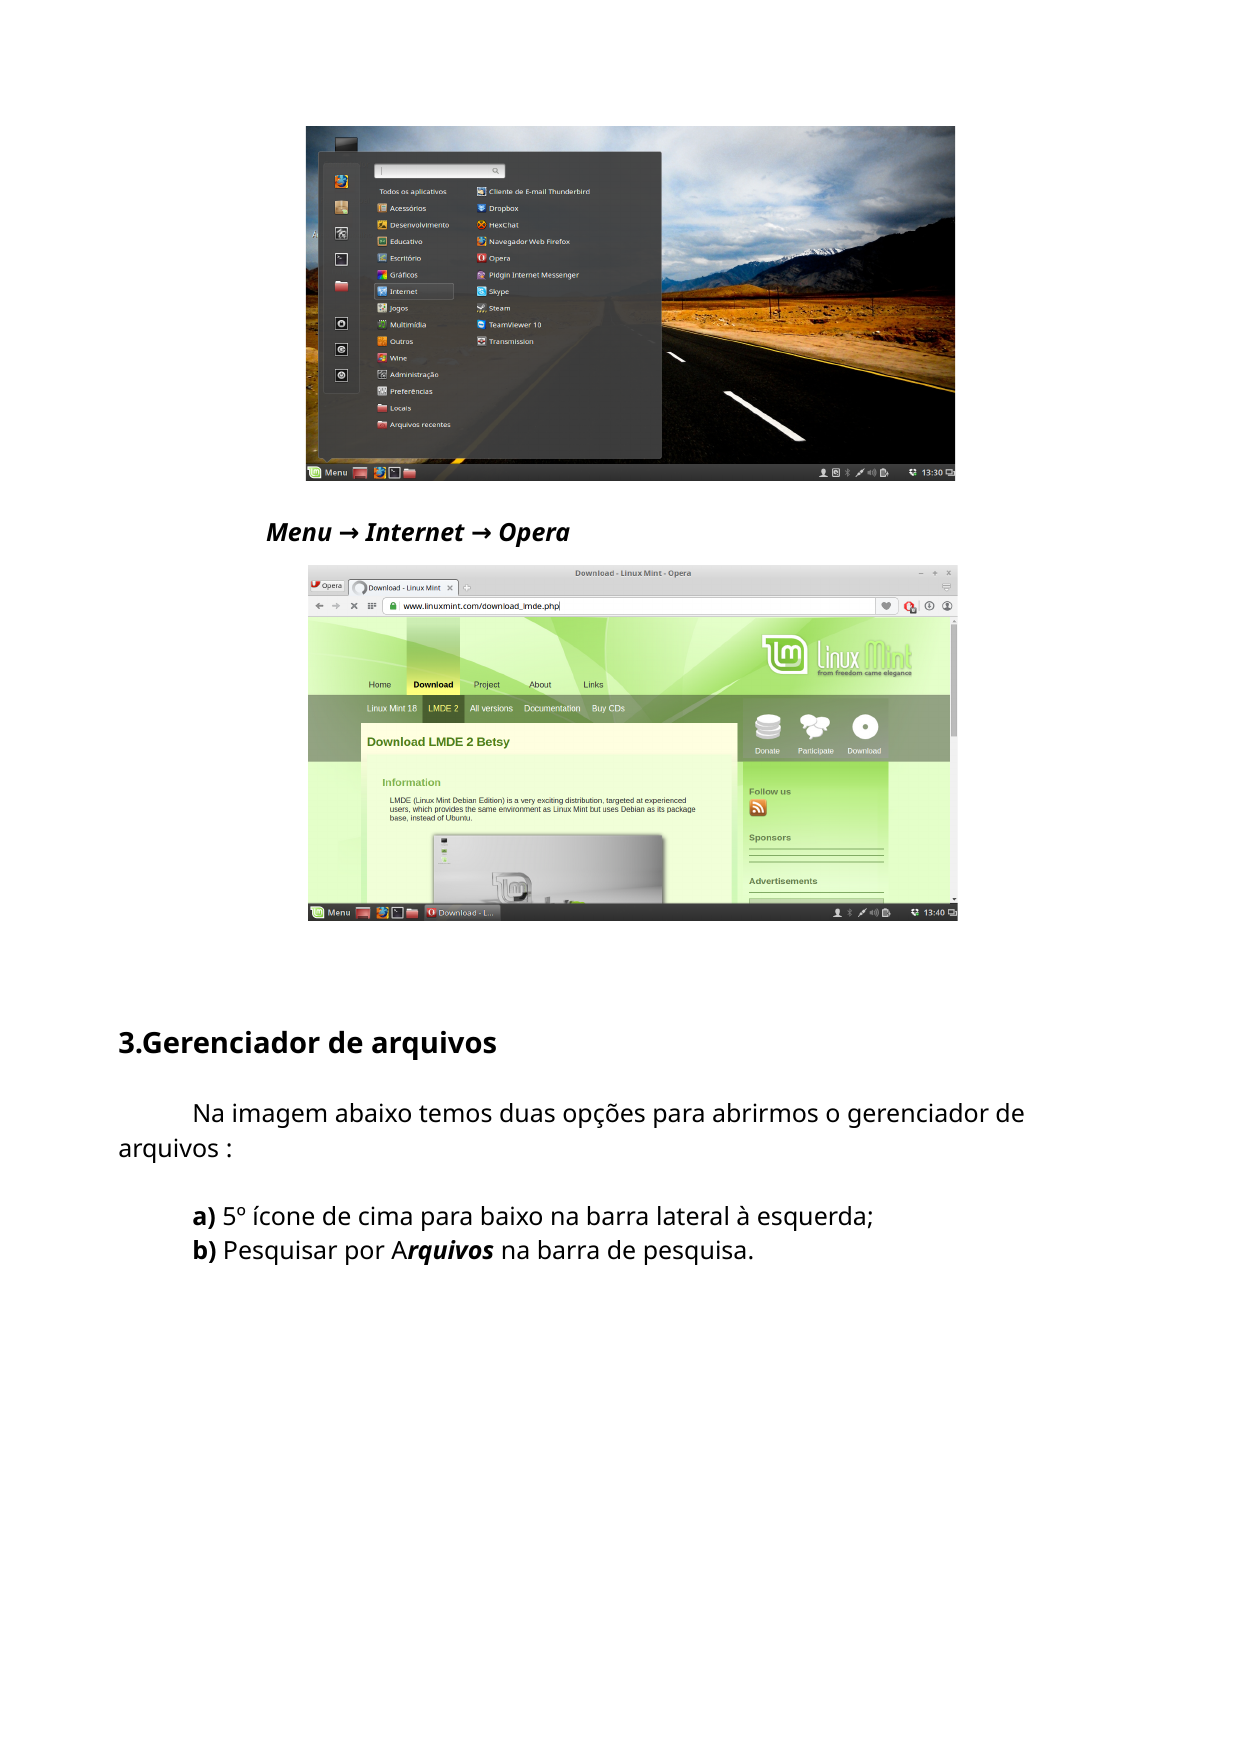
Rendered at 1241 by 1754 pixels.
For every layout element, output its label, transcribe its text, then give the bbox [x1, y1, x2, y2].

text b) Pesquisar por Arquivos na barra de pesquisa. [118, 1232, 1122, 1266]
text Menu → Internet → Opera [118, 515, 1122, 549]
text a) 5º ícone de cima para baixo na barra lateral à esquerda; [118, 1198, 1122, 1232]
picture [308, 565, 958, 921]
text Na imagem abaixo temos duas opções para abrirmos o gerenciador de arquivos : [118, 1096, 1122, 1164]
text 3.Gerenciador de arquivos [118, 1022, 1122, 1062]
picture [305, 126, 956, 481]
